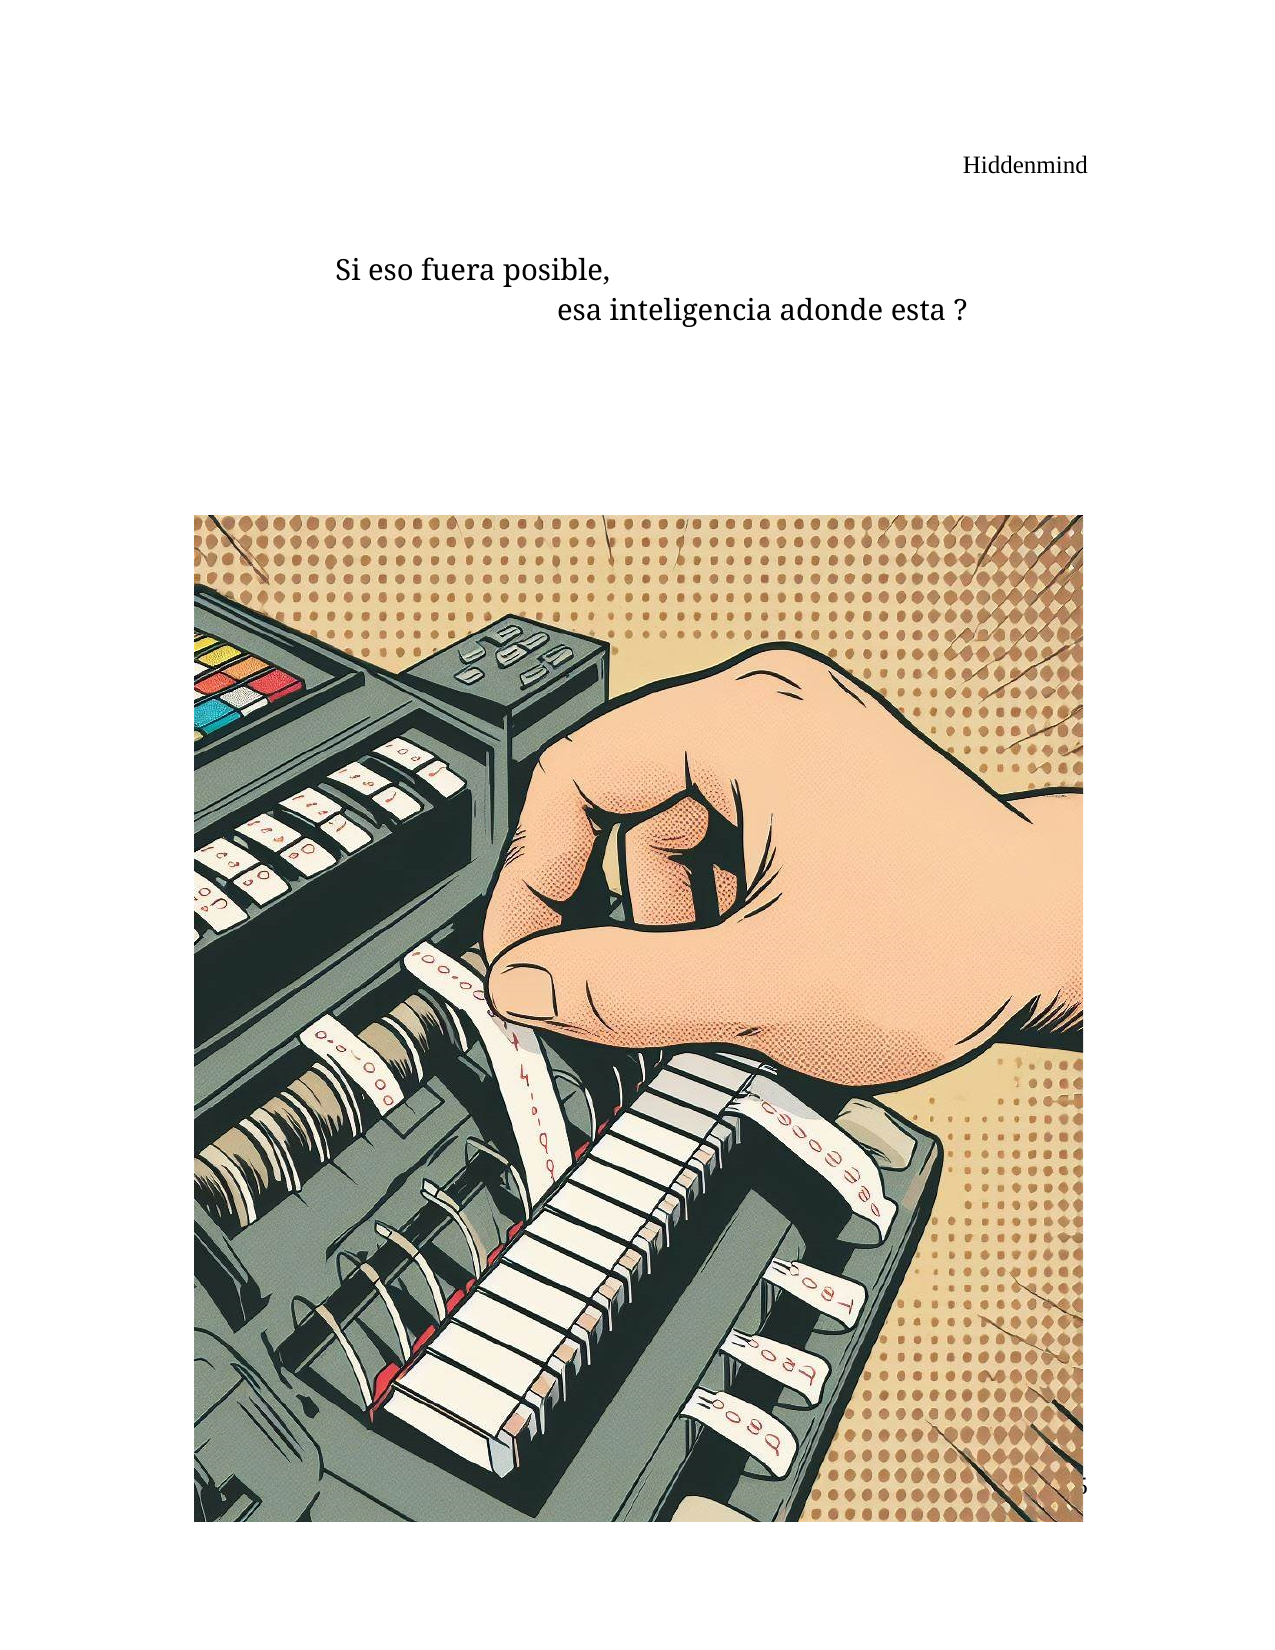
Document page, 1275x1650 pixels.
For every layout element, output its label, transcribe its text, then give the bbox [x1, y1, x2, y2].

text Si eso fuera posible, [187, 250, 1087, 289]
picture [194, 515, 1084, 1522]
text esa inteligencia adonde esta ? [187, 289, 1087, 329]
